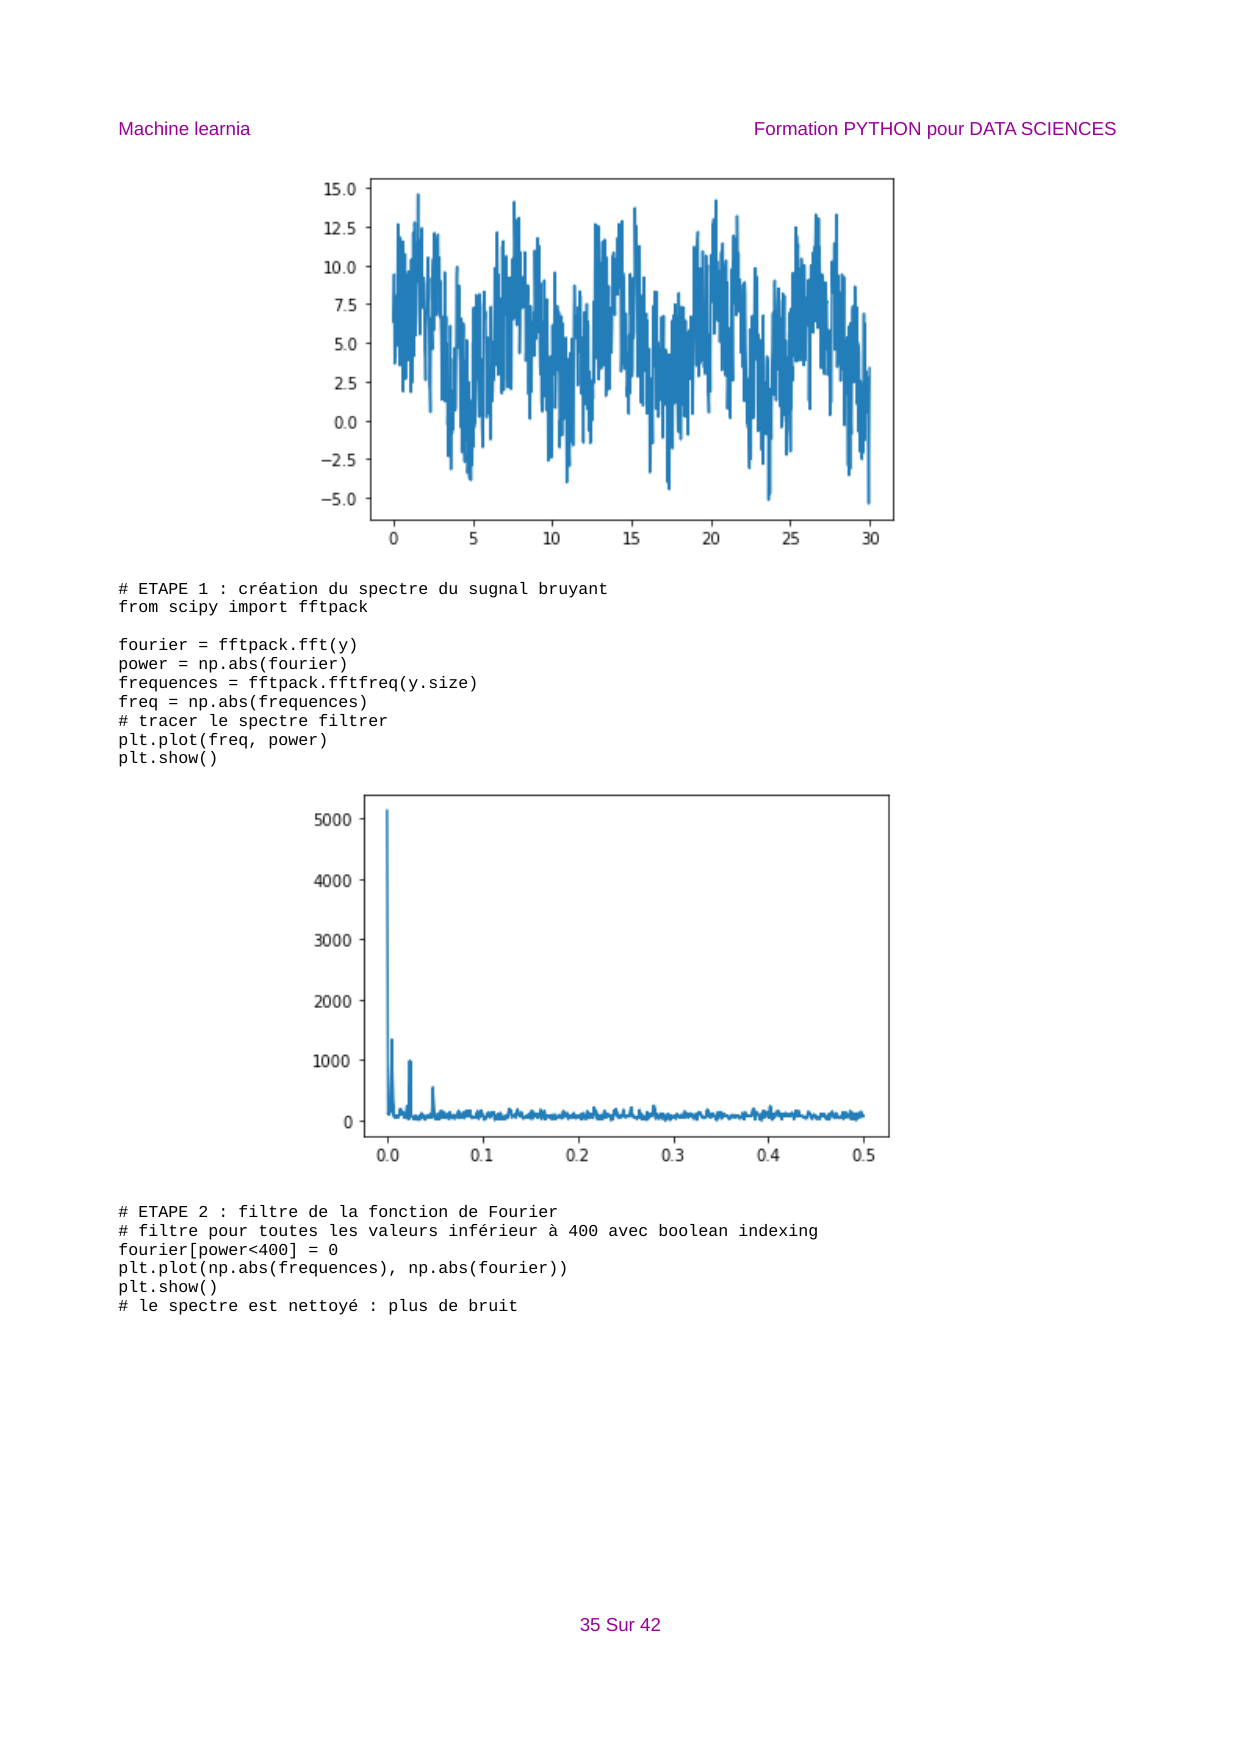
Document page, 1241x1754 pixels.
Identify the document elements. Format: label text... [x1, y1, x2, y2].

text from scipy import fftpack [118, 599, 1122, 618]
text # filtre pour toutes les valeurs inférieur à 400 avec boolean indexing [118, 1222, 1122, 1241]
text plt.show() [118, 1279, 1122, 1298]
text # le spectre est nettoyé : plus de bruit [118, 1298, 1122, 1316]
text fourier[power<400] = 0 [118, 1241, 1122, 1260]
text frequences = fftpack.fftfreq(y.size) [118, 674, 1122, 693]
text fourier = fftpack.fft(y) [118, 637, 1122, 656]
picture [292, 787, 948, 1185]
text plt.plot(np.abs(frequences), np.abs(fourier)) [118, 1260, 1122, 1279]
text power = np.abs(fourier) [118, 656, 1122, 674]
picture [303, 169, 937, 562]
text freq = np.abs(frequences) [118, 693, 1122, 712]
text plt.plot(freq, power) [118, 731, 1122, 750]
text # tracer le spectre filtrer [118, 712, 1122, 731]
text plt.show() [118, 750, 1122, 769]
text # ETAPE 2 : filtre de la fonction de Fourier [118, 1203, 1122, 1222]
text # ETAPE 1 : création du spectre du sugnal bruyant [118, 580, 1122, 599]
